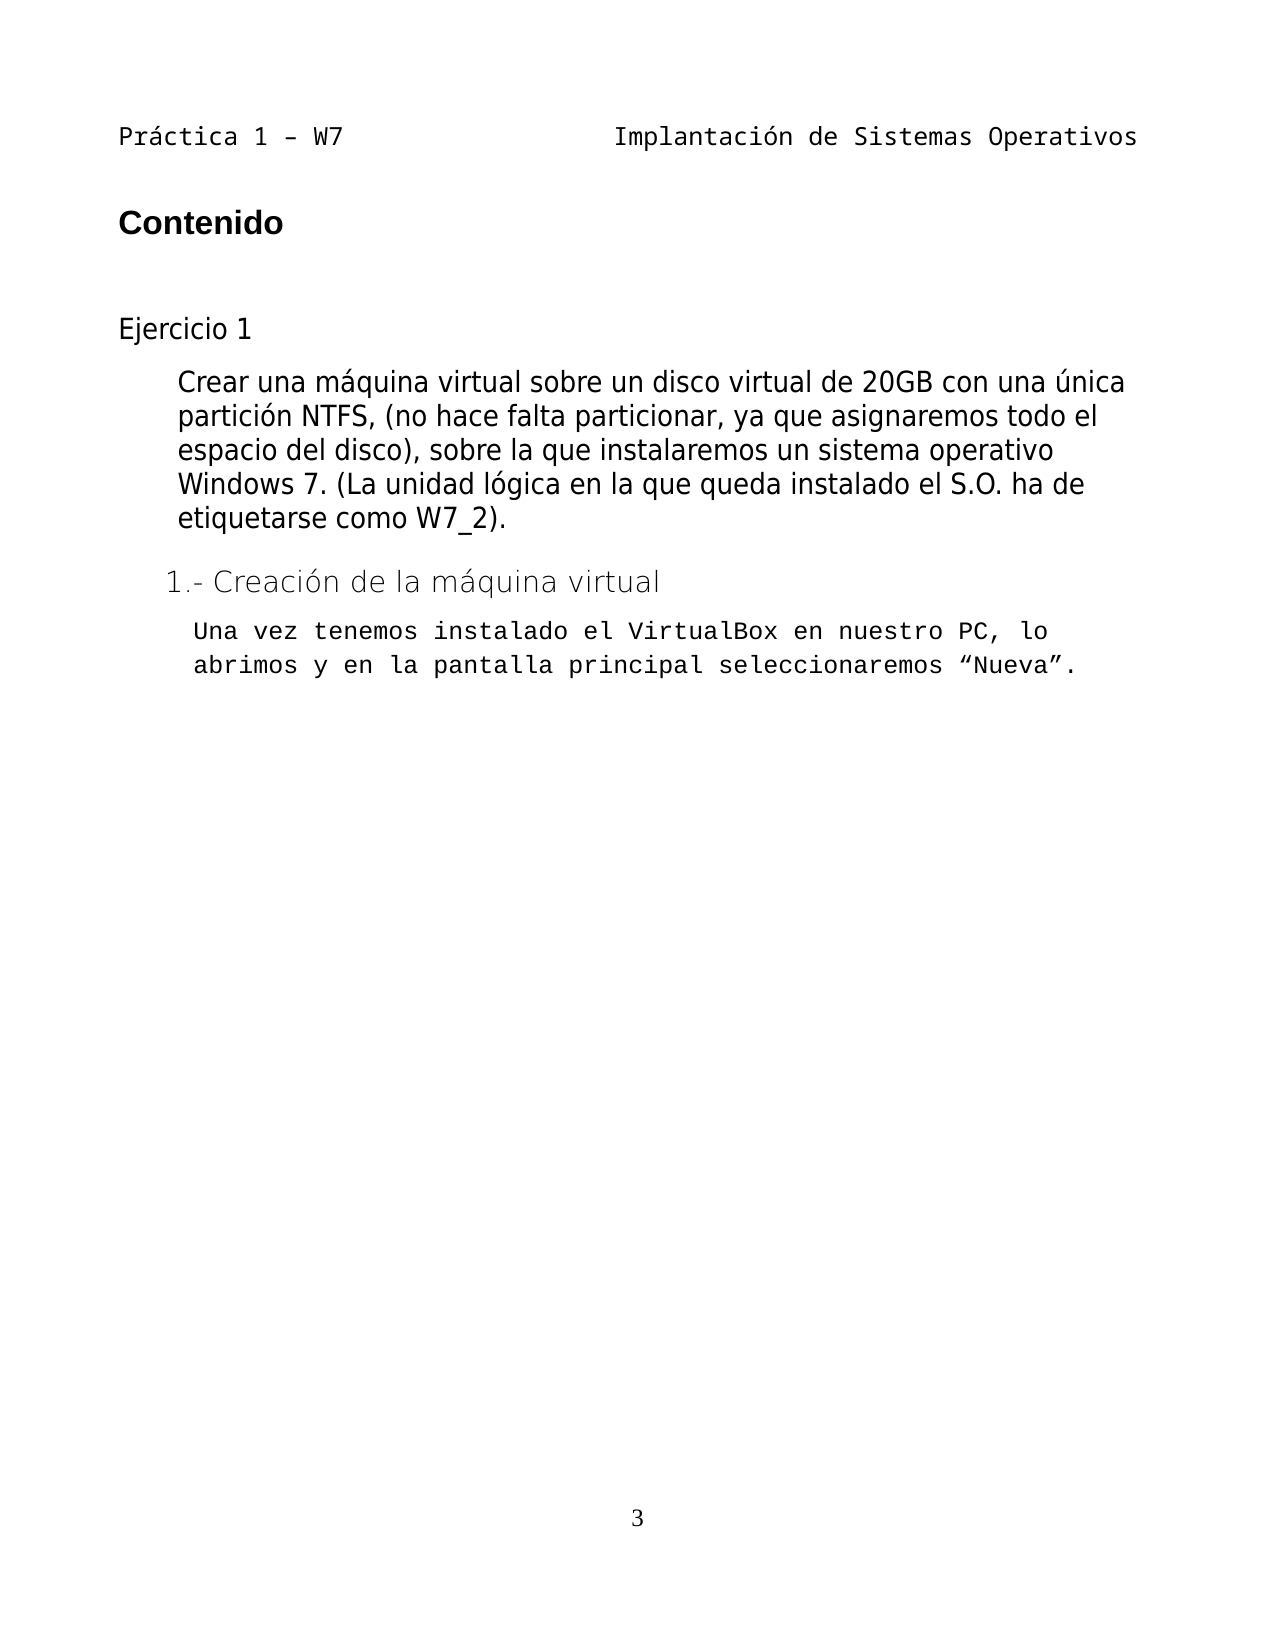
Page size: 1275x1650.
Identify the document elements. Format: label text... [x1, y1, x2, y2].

text Crear una máquina virtual sobre un disco virtual de 20GB con una única partición NTFS, (no hace falta particionar, ya que asignaremos todo el espacio del disco), sobre la que instalaremos un sistema operativo Windows 7. (La unidad lógica en la que queda instalado el S.O. ha de etiquetarse como W7_2). [177, 366, 1157, 536]
list Una vez tenemos instalado el VirtualBox en nuestro PC, lo abrimos y en la pantalla principal seleccionaremos “Nueva”. [156, 618, 1157, 681]
text Ejercicio 1 [118, 313, 1157, 347]
text Contenido [118, 202, 1157, 241]
list Creación de la máquina virtual [156, 565, 1157, 599]
